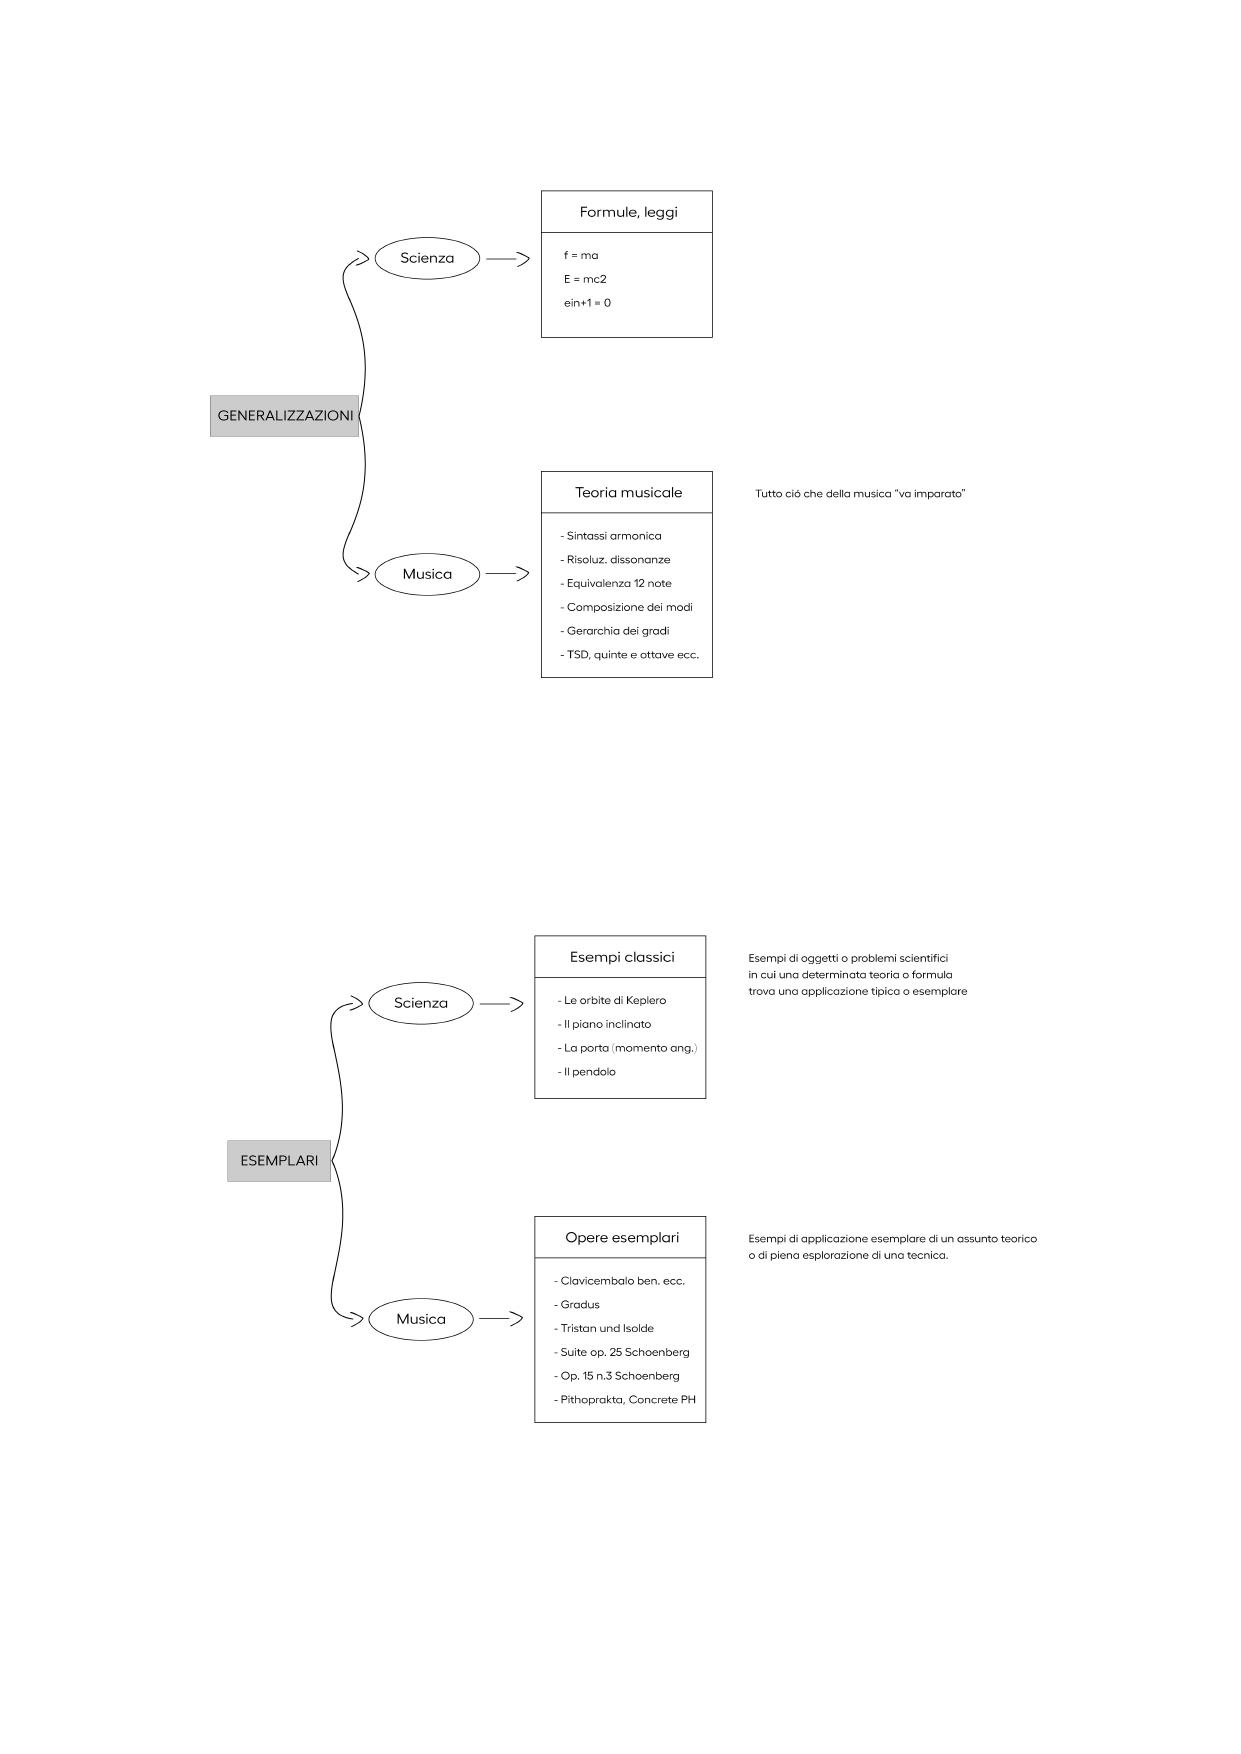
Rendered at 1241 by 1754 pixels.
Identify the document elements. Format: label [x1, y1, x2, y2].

picture [192, 144, 1076, 729]
picture [186, 889, 1069, 1474]
